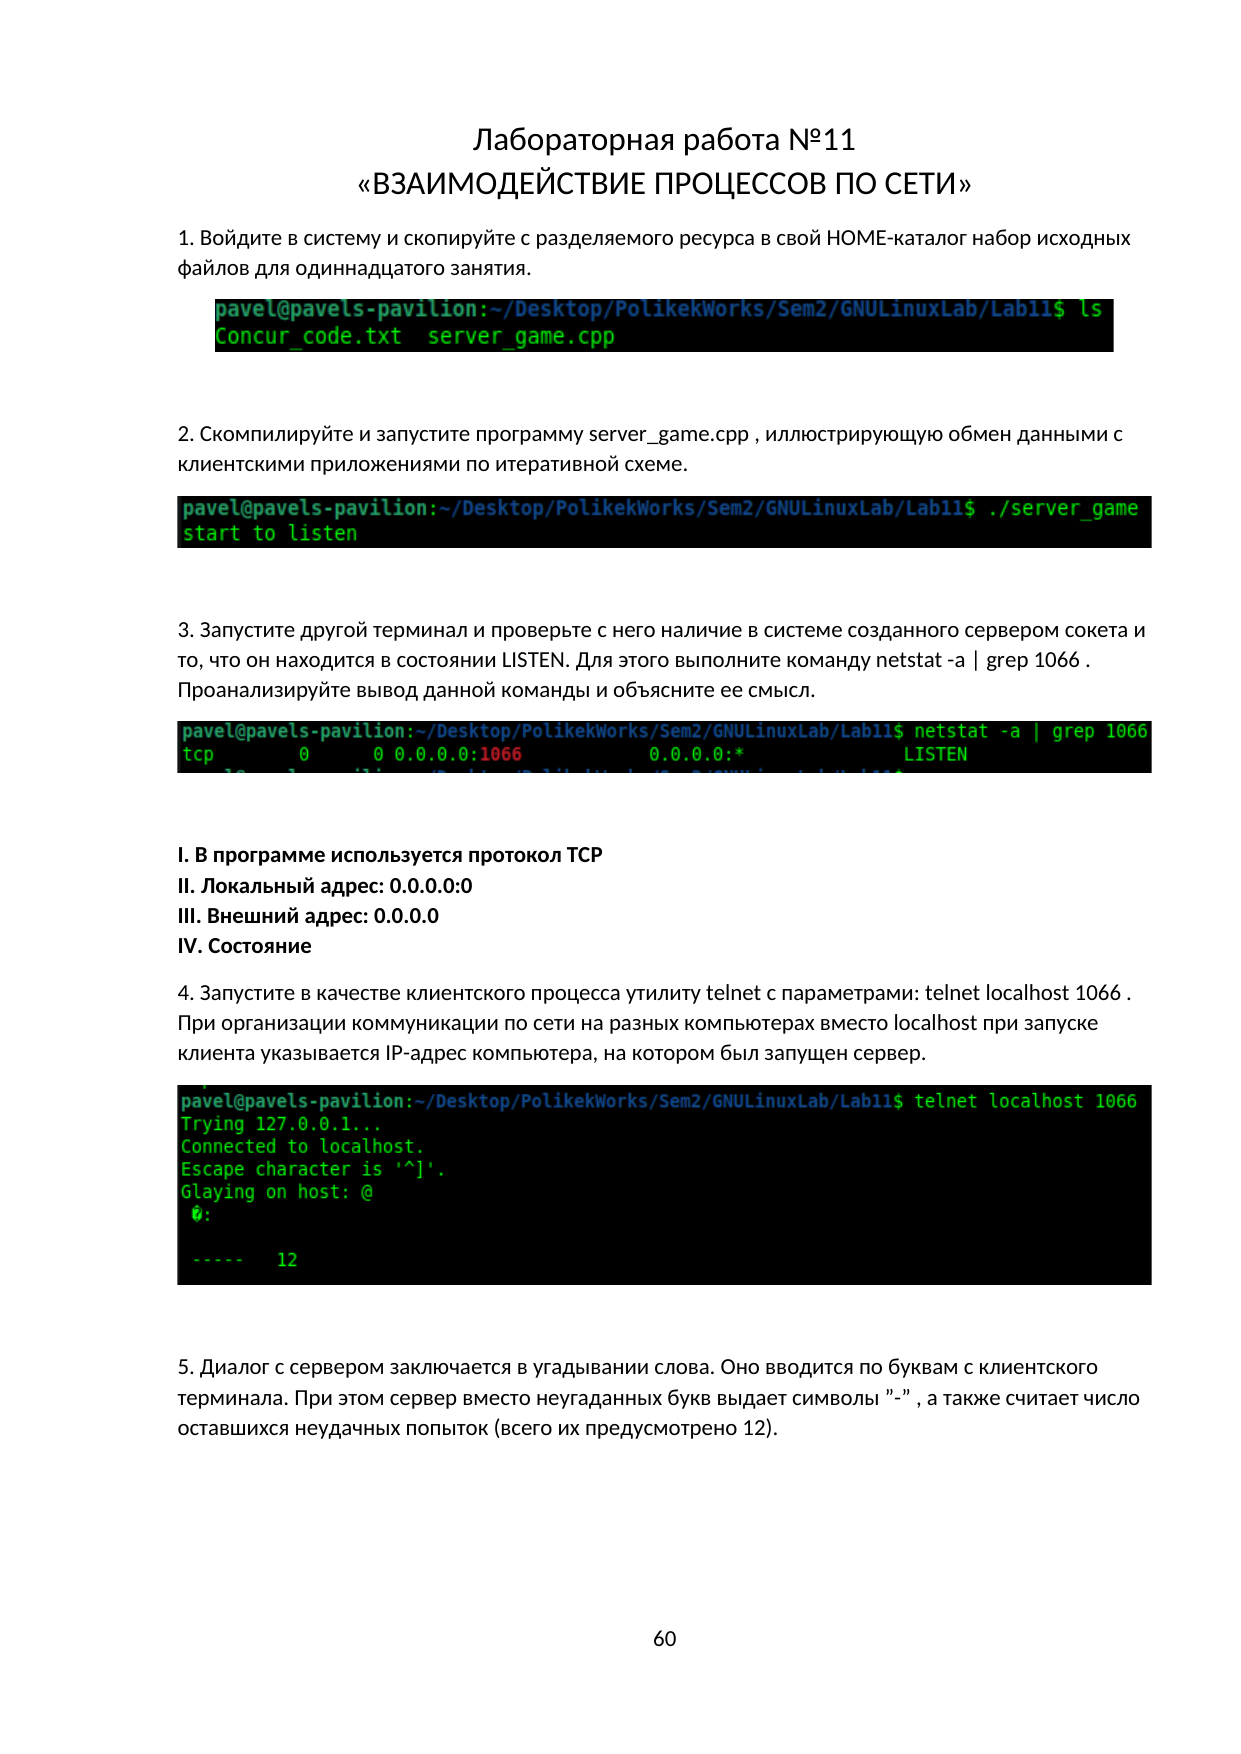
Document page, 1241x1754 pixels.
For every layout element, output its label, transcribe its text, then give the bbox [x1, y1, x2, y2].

text 1. Войдите в систему и скопируйте с разделяемого ресурса в свой HOME-каталог набор исходных файлов для одиннадцатого занятия. [177, 223, 1152, 281]
text 4. Запустите в качестве клиентского процесса утилиту telnet с параметрами: telnet localhost 1066 . При организации коммуникации по сети на разных компьютерах вместо localhost при запуске клиента указывается IP-адрес компьютера, на котором был запущен сервер. [177, 978, 1152, 1067]
text Лабораторная работа №11 «ВЗАИМОДЕЙСТВИЕ ПРОЦЕССОВ ПО СЕТИ» [177, 118, 1152, 203]
text I. В программе используется протокол TCP II. Локальный адрес: 0.0.0.0:0 III. Внешний адрес: 0.0.0.0 IV. Состояние [177, 841, 1152, 959]
picture [177, 1085, 1152, 1285]
text 2. Скомпилируйте и запустите программу server_game.cpp , иллюстрирующую обмен данными с клиентскими приложениями по итеративной схеме. [177, 419, 1152, 477]
picture [177, 496, 1152, 548]
text 5. Диалог с сервером заключается в угадывании слова. Оно вводится по буквам с клиентского терминала. При этом сервер вместо неугаданных букв выдает символы ”-” , а также считает число оставшихся неудачных попыток (всего их предусмотрено 12). [177, 1352, 1152, 1441]
picture [177, 721, 1152, 773]
picture [215, 299, 1114, 352]
text 3. Запустите другой терминал и проверьте с него наличие в системе созданного сервером сокета и то, что он находится в состоянии LISTEN. Для этого выполните команду netstat -a | grep 1066 . Проанализируйте вывод данной команды и объясните ее смысл. [177, 615, 1152, 704]
